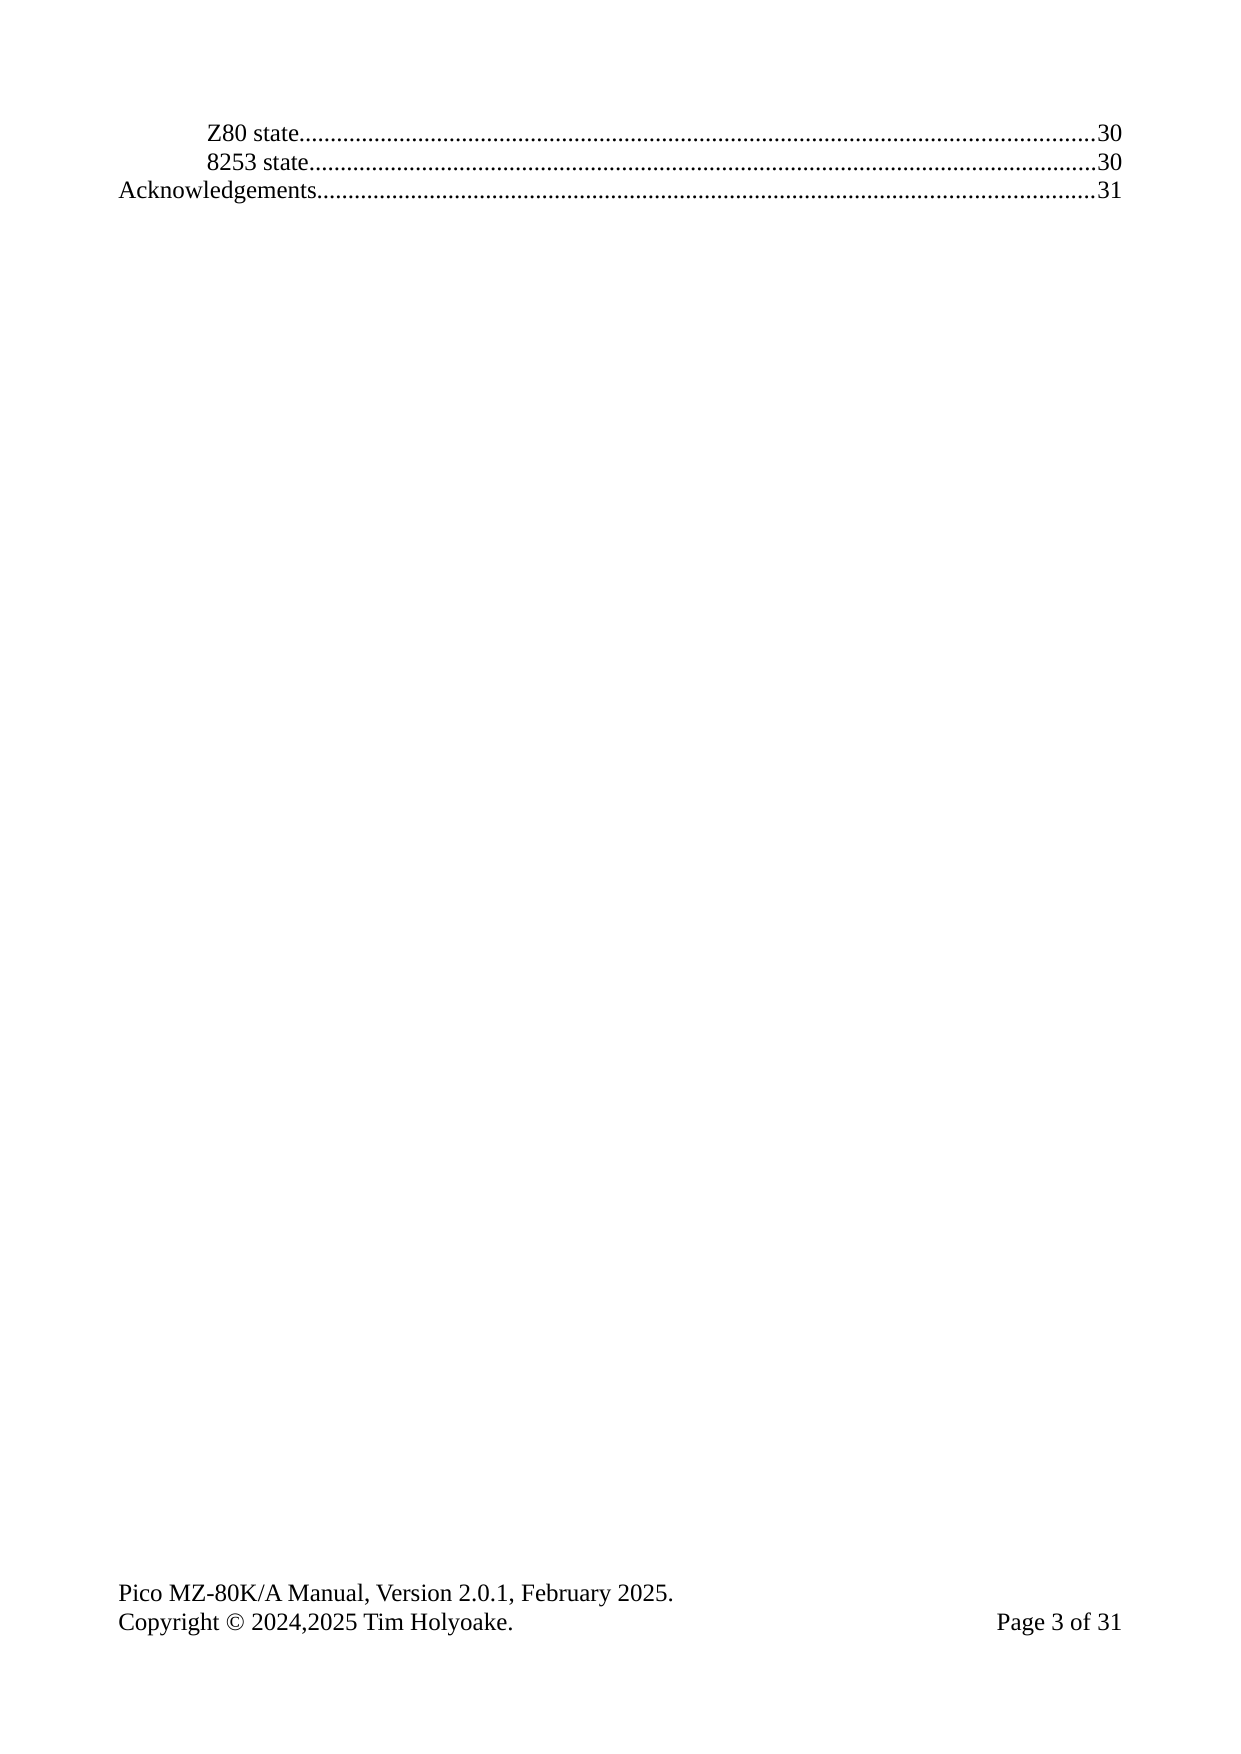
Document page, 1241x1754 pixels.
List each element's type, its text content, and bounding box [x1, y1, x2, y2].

text Z80 state 30 [207, 118, 1122, 147]
text Acknowledgements 31 [118, 176, 1122, 204]
text 8253 state 30 [207, 147, 1122, 176]
